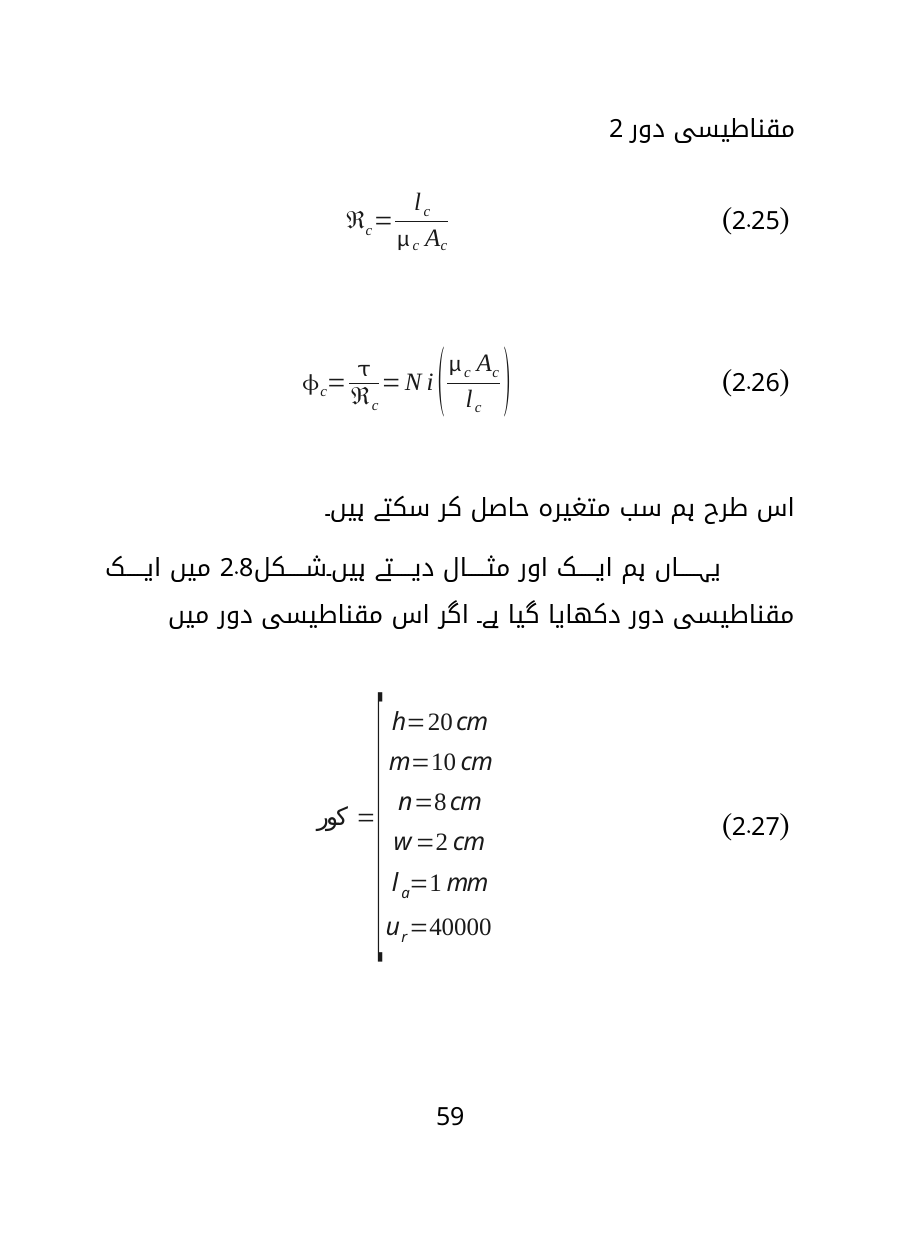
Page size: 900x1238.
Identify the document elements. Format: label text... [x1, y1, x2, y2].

text اس طرح ہم سب متغیرہ حاصل کر سکتے ہیں۔ [105, 484, 795, 532]
table_header (2.27) [691, 686, 795, 981]
table_header [105, 182, 681, 273]
table_header [105, 686, 691, 981]
table_header (2.25) [681, 182, 795, 273]
text یہاں ہم ایک اور مثال دیتے ہیں۔شکل2.8 میں ایک مقناطیسی دور دکھایا گیا ہے۔ اگر اس مقناطیسی دور میں [105, 544, 795, 639]
table_header (2.26) [699, 341, 795, 438]
table_header [105, 341, 699, 438]
